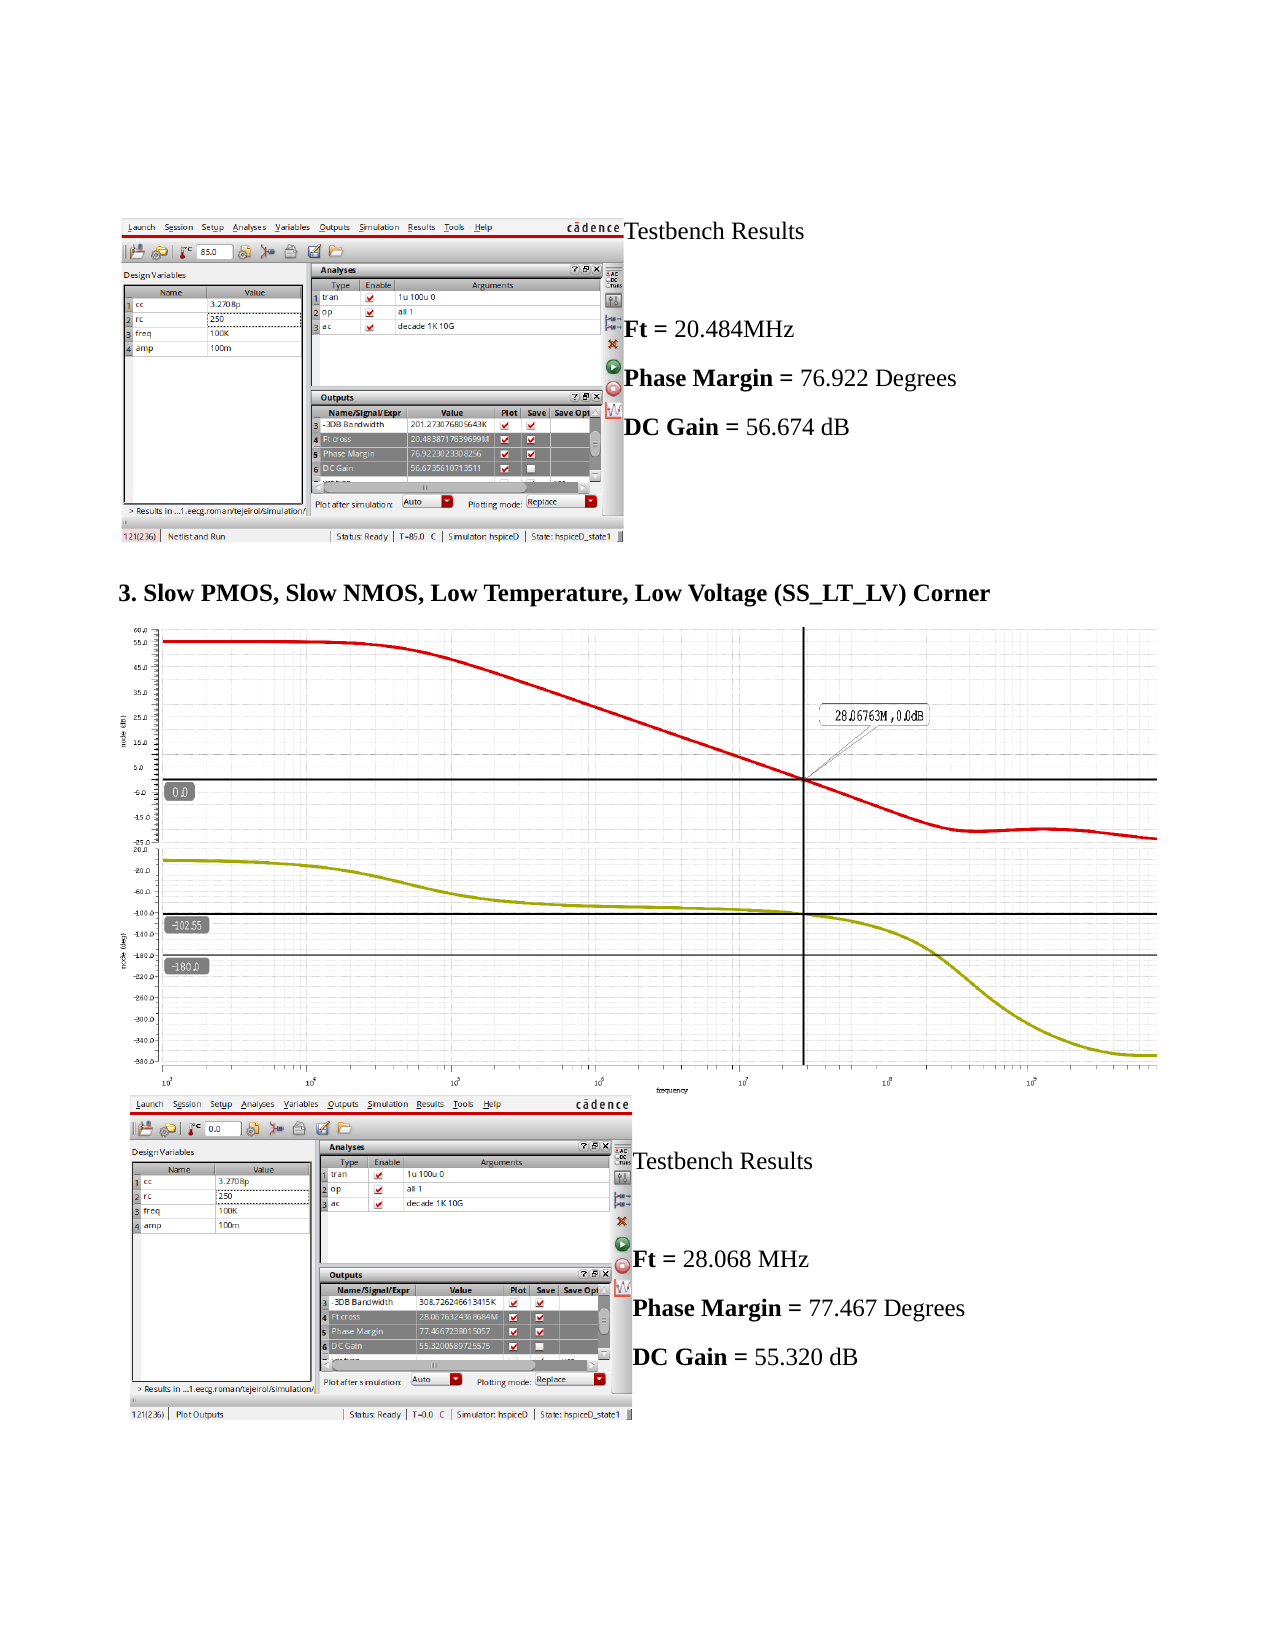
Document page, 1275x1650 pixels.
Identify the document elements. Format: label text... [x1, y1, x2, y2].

text [118, 1244, 130, 1273]
text Testbench Results [633, 1146, 1157, 1175]
text 3. Slow PMOS, Slow NMOS, Low Temperature, Low Voltage (SS_LT_LV) Corner [118, 578, 1157, 607]
text Ft = 20.484MHz [624, 314, 1157, 343]
text DC Gain = 56.674 dB [624, 412, 1157, 441]
picture [118, 627, 1157, 1420]
text [118, 1146, 130, 1175]
text Phase Margin = 77.467 Degrees [633, 1293, 1157, 1322]
text DC Gain = 55.320 dB [633, 1342, 1157, 1371]
picture [121, 218, 624, 542]
text Ft = 28.068 MHz [633, 1244, 1157, 1273]
text Phase Margin = 76.922 Degrees [624, 363, 1157, 392]
text Testbench Results [118, 216, 1157, 245]
